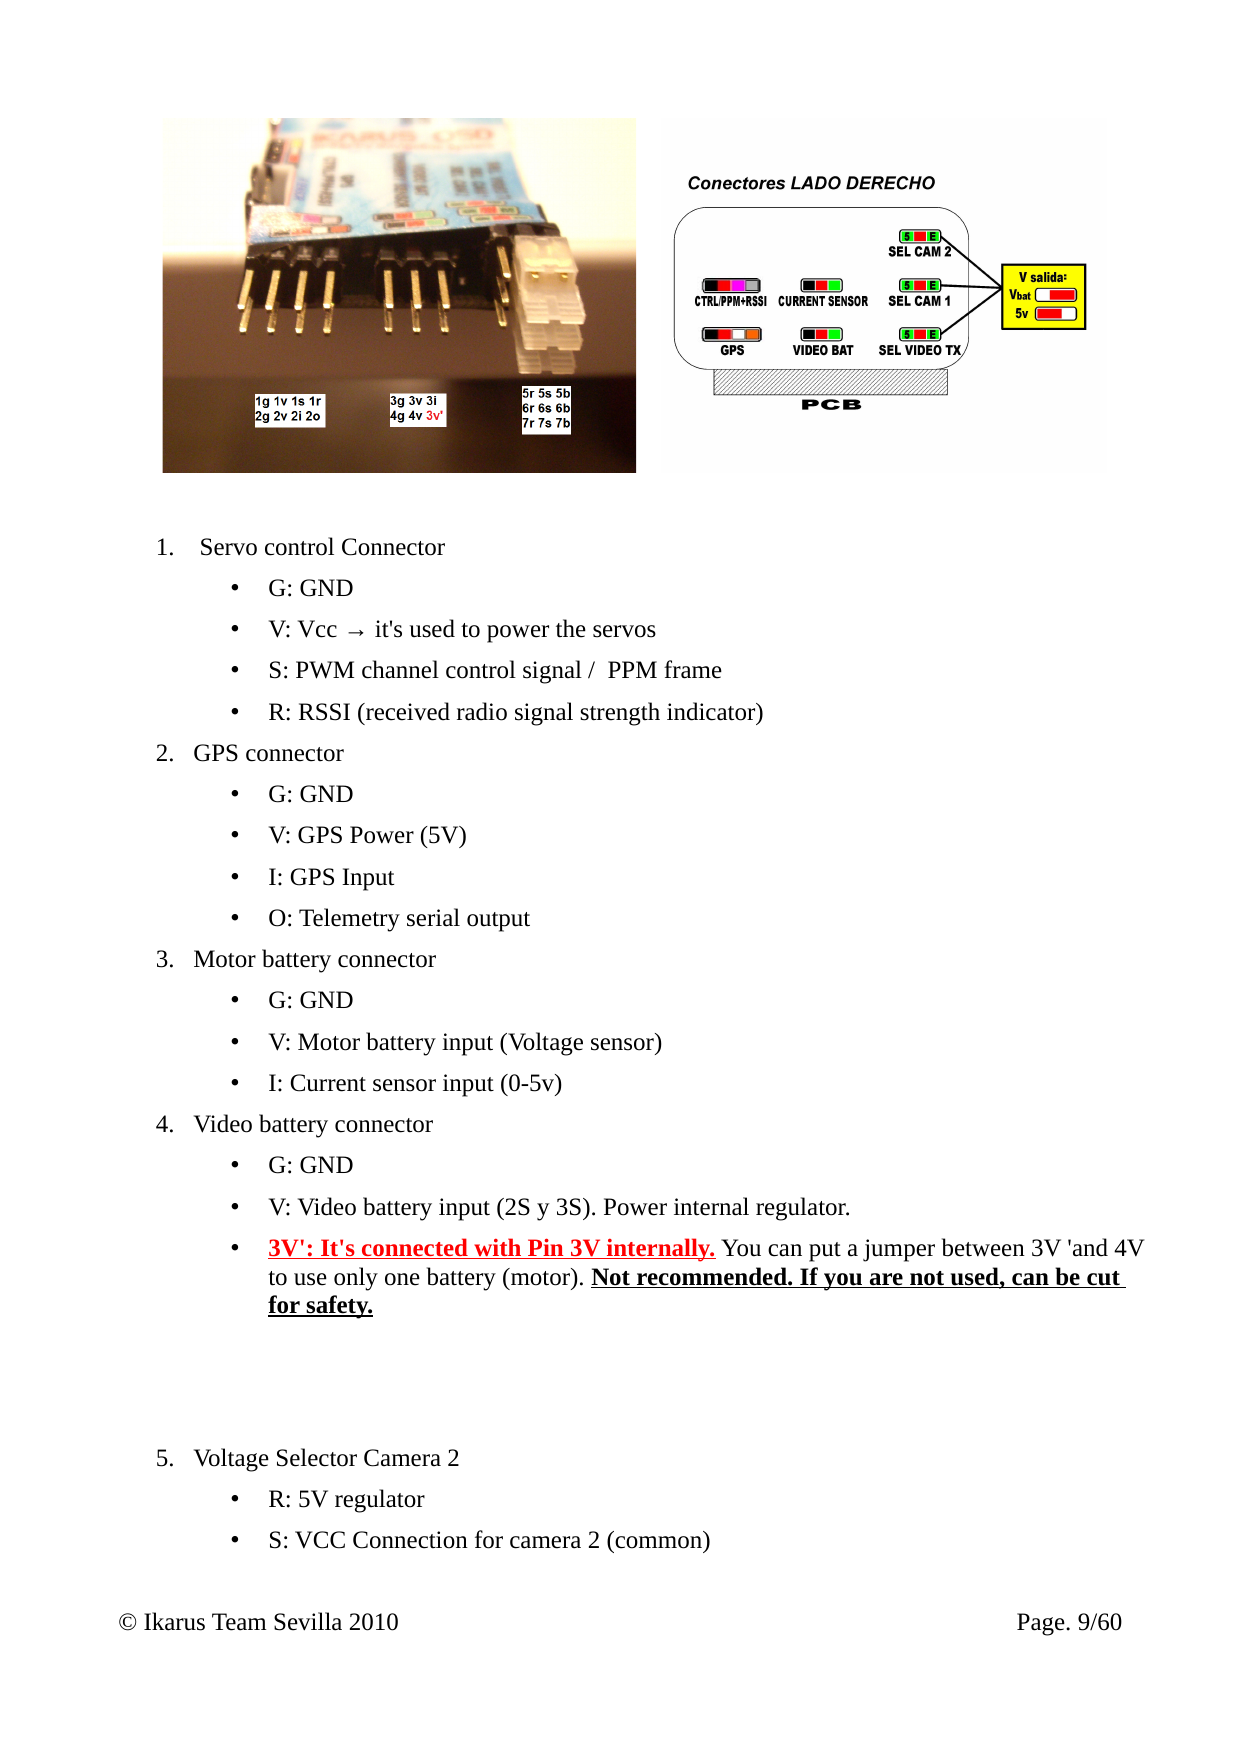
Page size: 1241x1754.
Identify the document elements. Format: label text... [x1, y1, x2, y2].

list R: 5V regulator [231, 1484, 1152, 1513]
list Voltage Selector Camera 2 [156, 1443, 1152, 1472]
list G: GND [231, 985, 1152, 1014]
list 3V': It's connected with Pin 3V internally. You can put a jumper between 3V 'and 4V to use only one battery (motor). Not recommended. If you are not used, can be cut for safety. [231, 1233, 1152, 1319]
list G: GND [231, 1150, 1152, 1179]
list Video battery connector [156, 1109, 1152, 1138]
list I: GPS Input [231, 862, 1152, 890]
list V: GPS Power (5V) [231, 820, 1152, 849]
list V: Vcc → it's used to power the servos [231, 614, 1152, 643]
list S: PWM channel control signal / PPM frame [231, 655, 1152, 684]
list Motor battery connector [156, 944, 1152, 973]
list V: Video battery input (2S y 3S). Power internal regulator. [231, 1192, 1152, 1220]
list S: VCC Connection for camera 2 (common) [231, 1525, 1152, 1554]
list GPS connector [156, 738, 1152, 767]
list Servo control Connector [156, 532, 1152, 560]
picture [661, 118, 1108, 473]
list O: Telemetry serial output [231, 903, 1152, 932]
list G: GND [231, 573, 1152, 602]
list R: RSSI (received radio signal strength indicator) [231, 697, 1152, 725]
list V: Motor battery input (Voltage sensor) [231, 1027, 1152, 1055]
list G: GND [231, 779, 1152, 808]
list I: Current sensor input (0-5v) [231, 1068, 1152, 1097]
